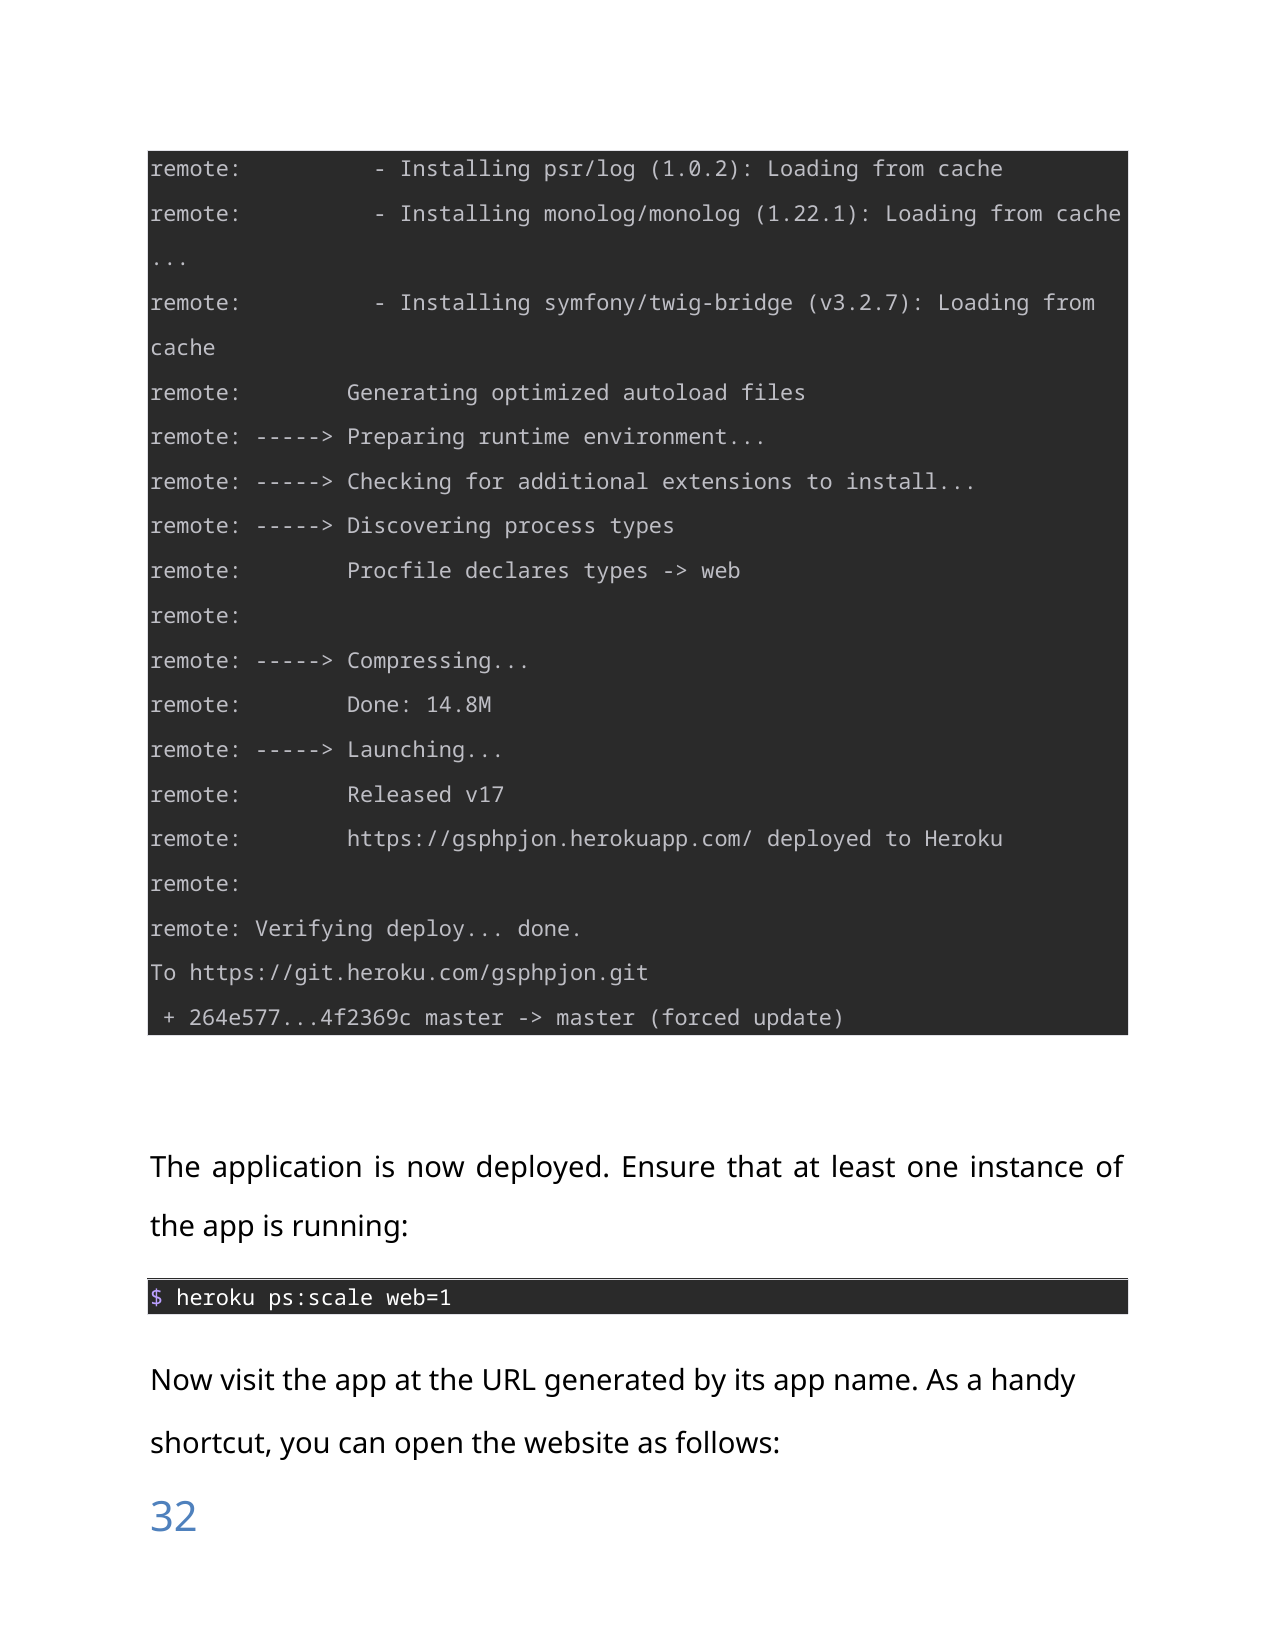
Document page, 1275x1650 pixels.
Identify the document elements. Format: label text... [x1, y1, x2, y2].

text Now visit the app at the URL generated by its app name. As a handy shortcut, you can open the website as follows: [150, 1359, 1125, 1462]
text remote: Released v17 [148, 776, 1128, 808]
text remote: Done: 14.8M [148, 686, 1128, 719]
text + 264e577...4f2369c master -> master (forced update) [148, 999, 1128, 1035]
text remote: -----> Discovering process types [148, 507, 1128, 540]
text The application is now deployed. Ensure that at least one instance of the app is running: [150, 1146, 1125, 1244]
text remote: [148, 865, 1128, 898]
text remote: -----> Preparing runtime environment... [148, 418, 1128, 451]
text remote: - Installing monolog/monolog (1.22.1): Loading from cache [148, 195, 1128, 227]
text remote: - Installing psr/log (1.0.2): Loading from cache [148, 151, 1128, 183]
text remote: -----> Compressing... [148, 642, 1128, 674]
text remote: Procfile declares types -> web [148, 552, 1128, 585]
text remote: Generating optimized autoload files [148, 373, 1128, 406]
text To https://git.heroku.com/gsphpjon.git [148, 954, 1128, 987]
text remote: [148, 597, 1128, 630]
text remote: https://gsphpjon.herokuapp.com/ deployed to Heroku [148, 820, 1128, 853]
text $ heroku ps:scale web=1 [148, 1280, 1128, 1314]
text remote: - Installing symfony/twig-bridge (v3.2.7): Loading from cache [148, 284, 1128, 362]
text remote: -----> Launching... [148, 731, 1128, 764]
text remote: -----> Checking for additional extensions to install... [148, 463, 1128, 496]
text ... [148, 239, 1128, 272]
text remote: Verifying deploy... done. [148, 910, 1128, 942]
